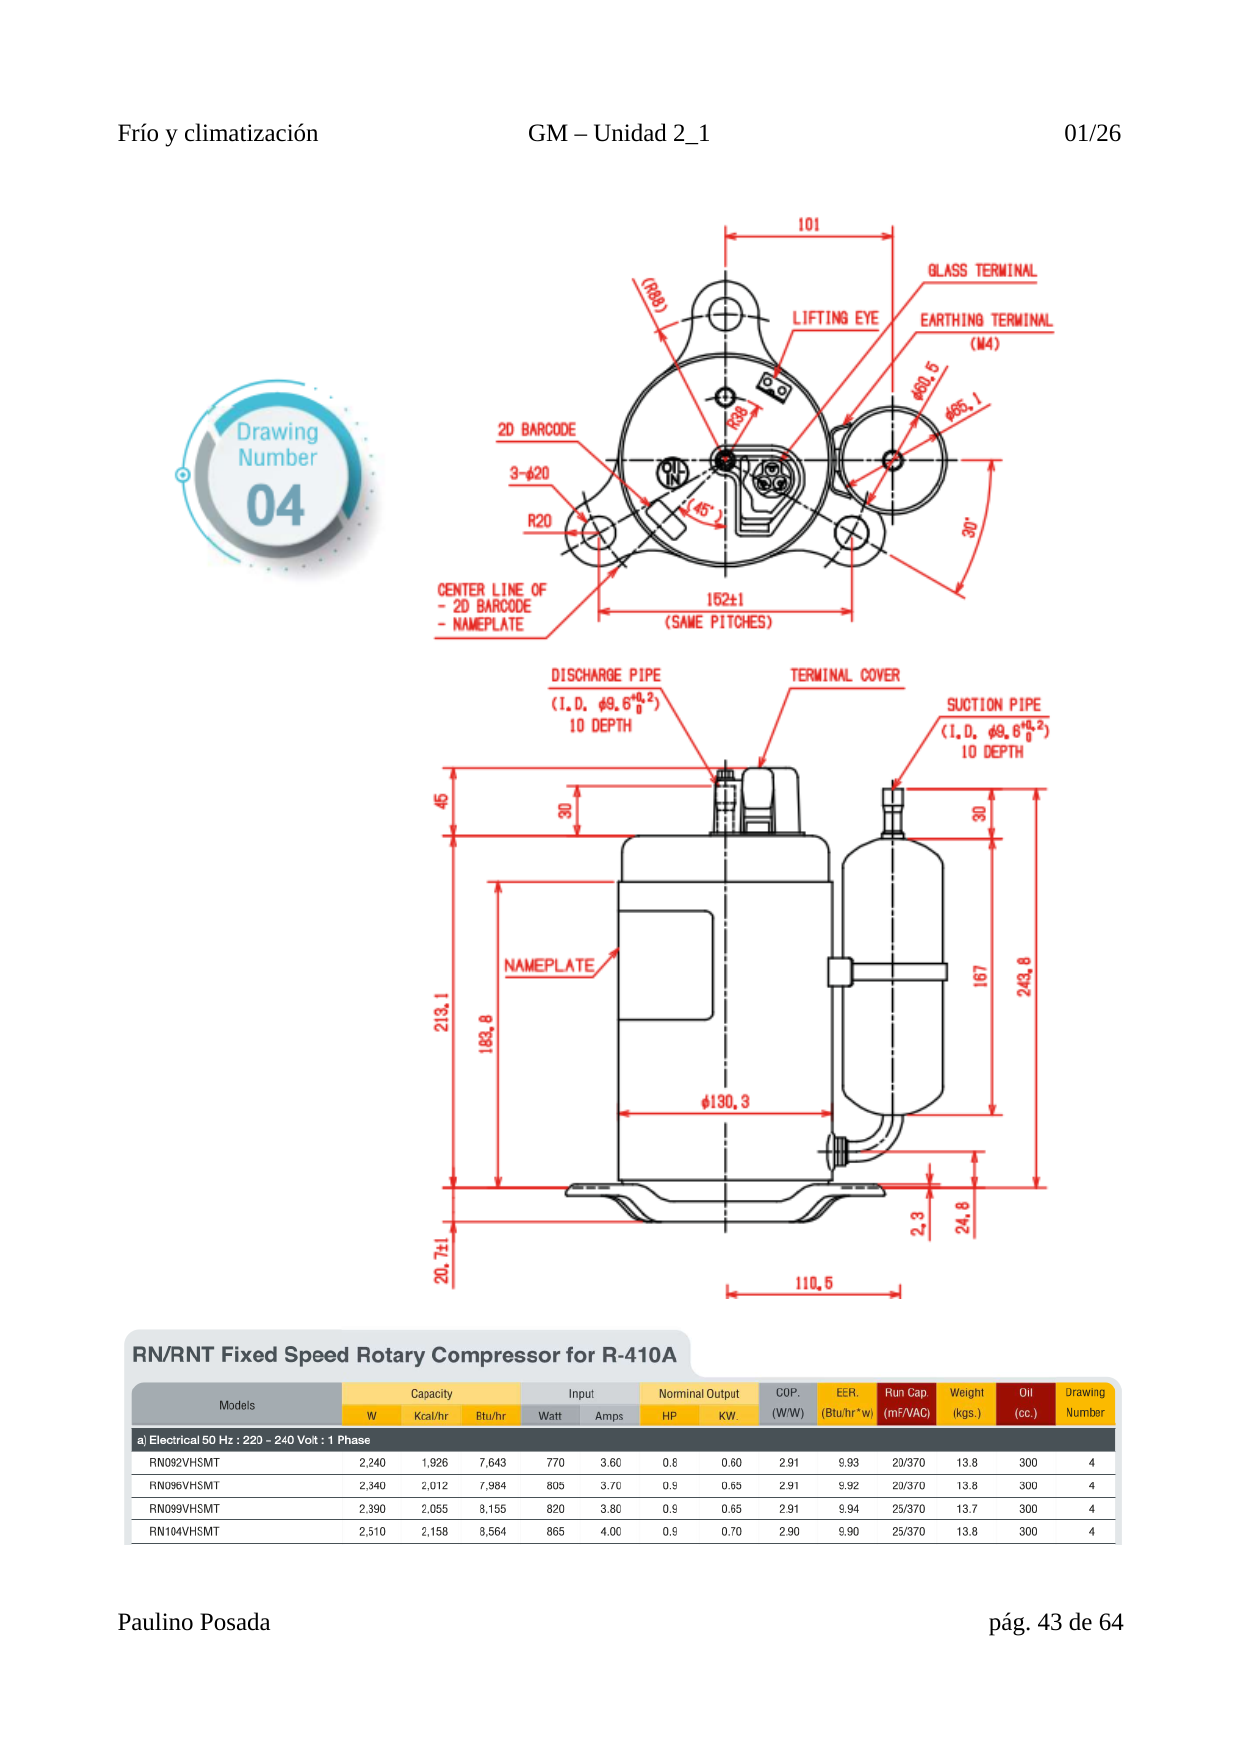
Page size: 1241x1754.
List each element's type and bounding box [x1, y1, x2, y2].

picture [118, 1326, 1123, 1545]
picture [155, 205, 1086, 1299]
